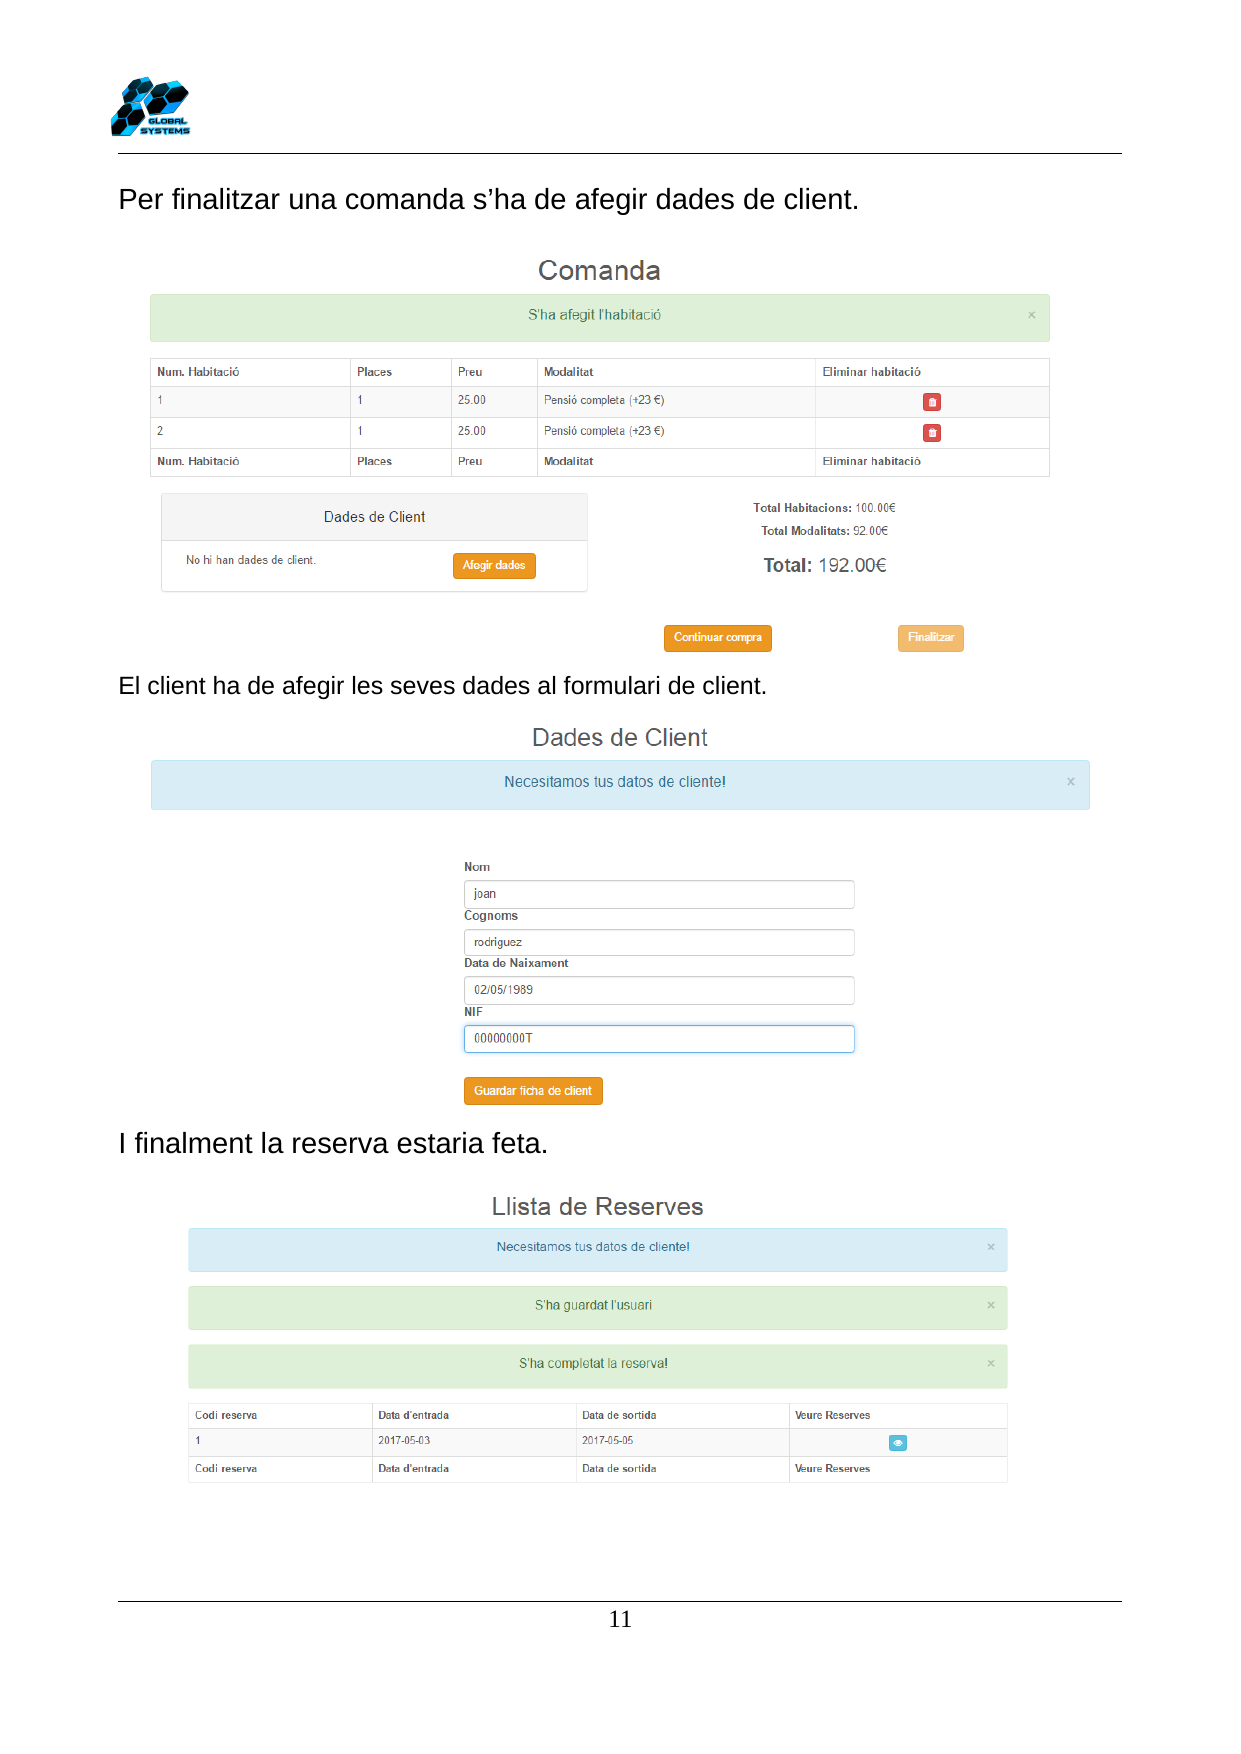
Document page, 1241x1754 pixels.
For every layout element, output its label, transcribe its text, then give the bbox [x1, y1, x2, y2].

picture [145, 721, 1113, 1120]
text El client ha de afegir les seves dades al formulari de client. [118, 247, 1122, 700]
picture [132, 225, 1108, 661]
picture [161, 1171, 1063, 1554]
text I finalment la reserva estaria feta. [118, 722, 1122, 1159]
picture [107, 61, 194, 148]
text Per finalitzar una comanda s’ha de afegir dades de client. [118, 182, 1122, 216]
